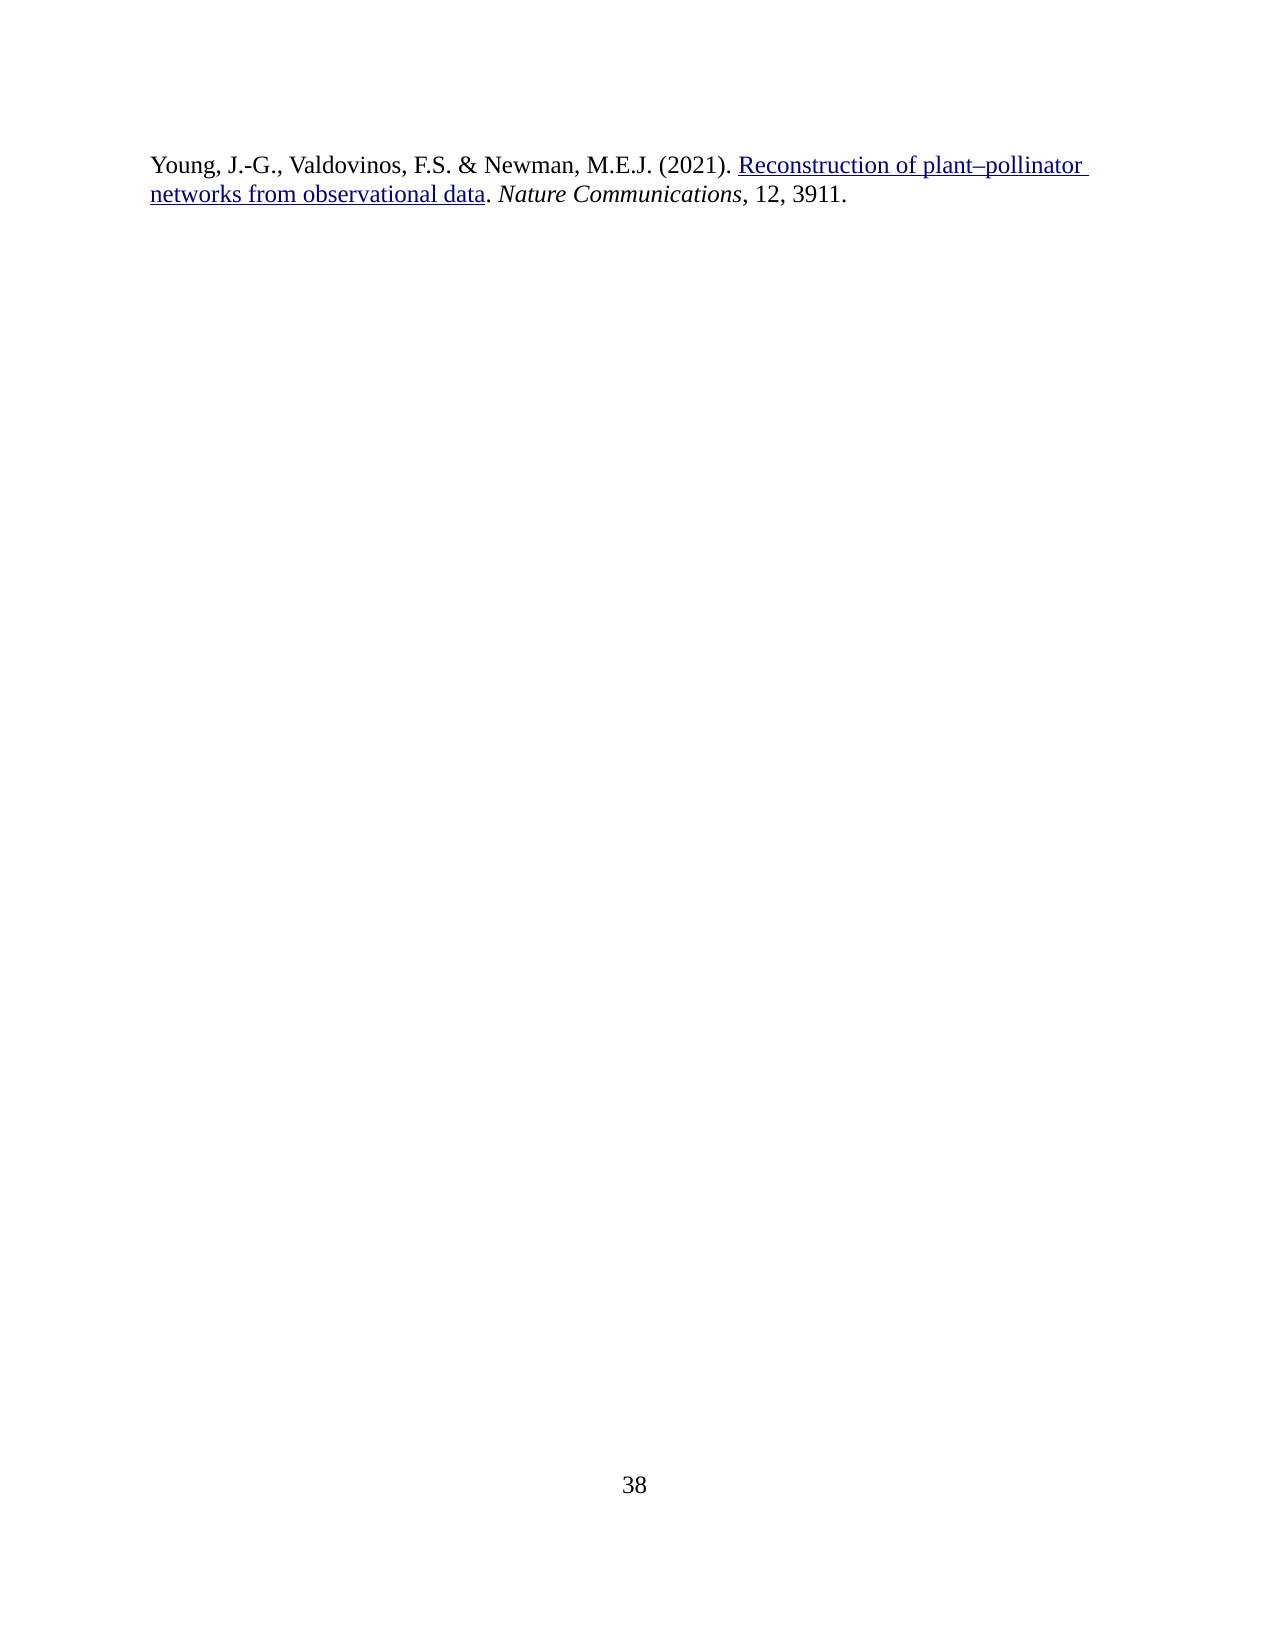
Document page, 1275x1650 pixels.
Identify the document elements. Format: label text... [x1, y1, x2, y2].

text Young, J.-G., Valdovinos, F.S. & Newman, M.E.J. (2021). Reconstruction of plant–pollinator networks from observational data. Nature Communications, 12, 3911. [150, 150, 1125, 207]
